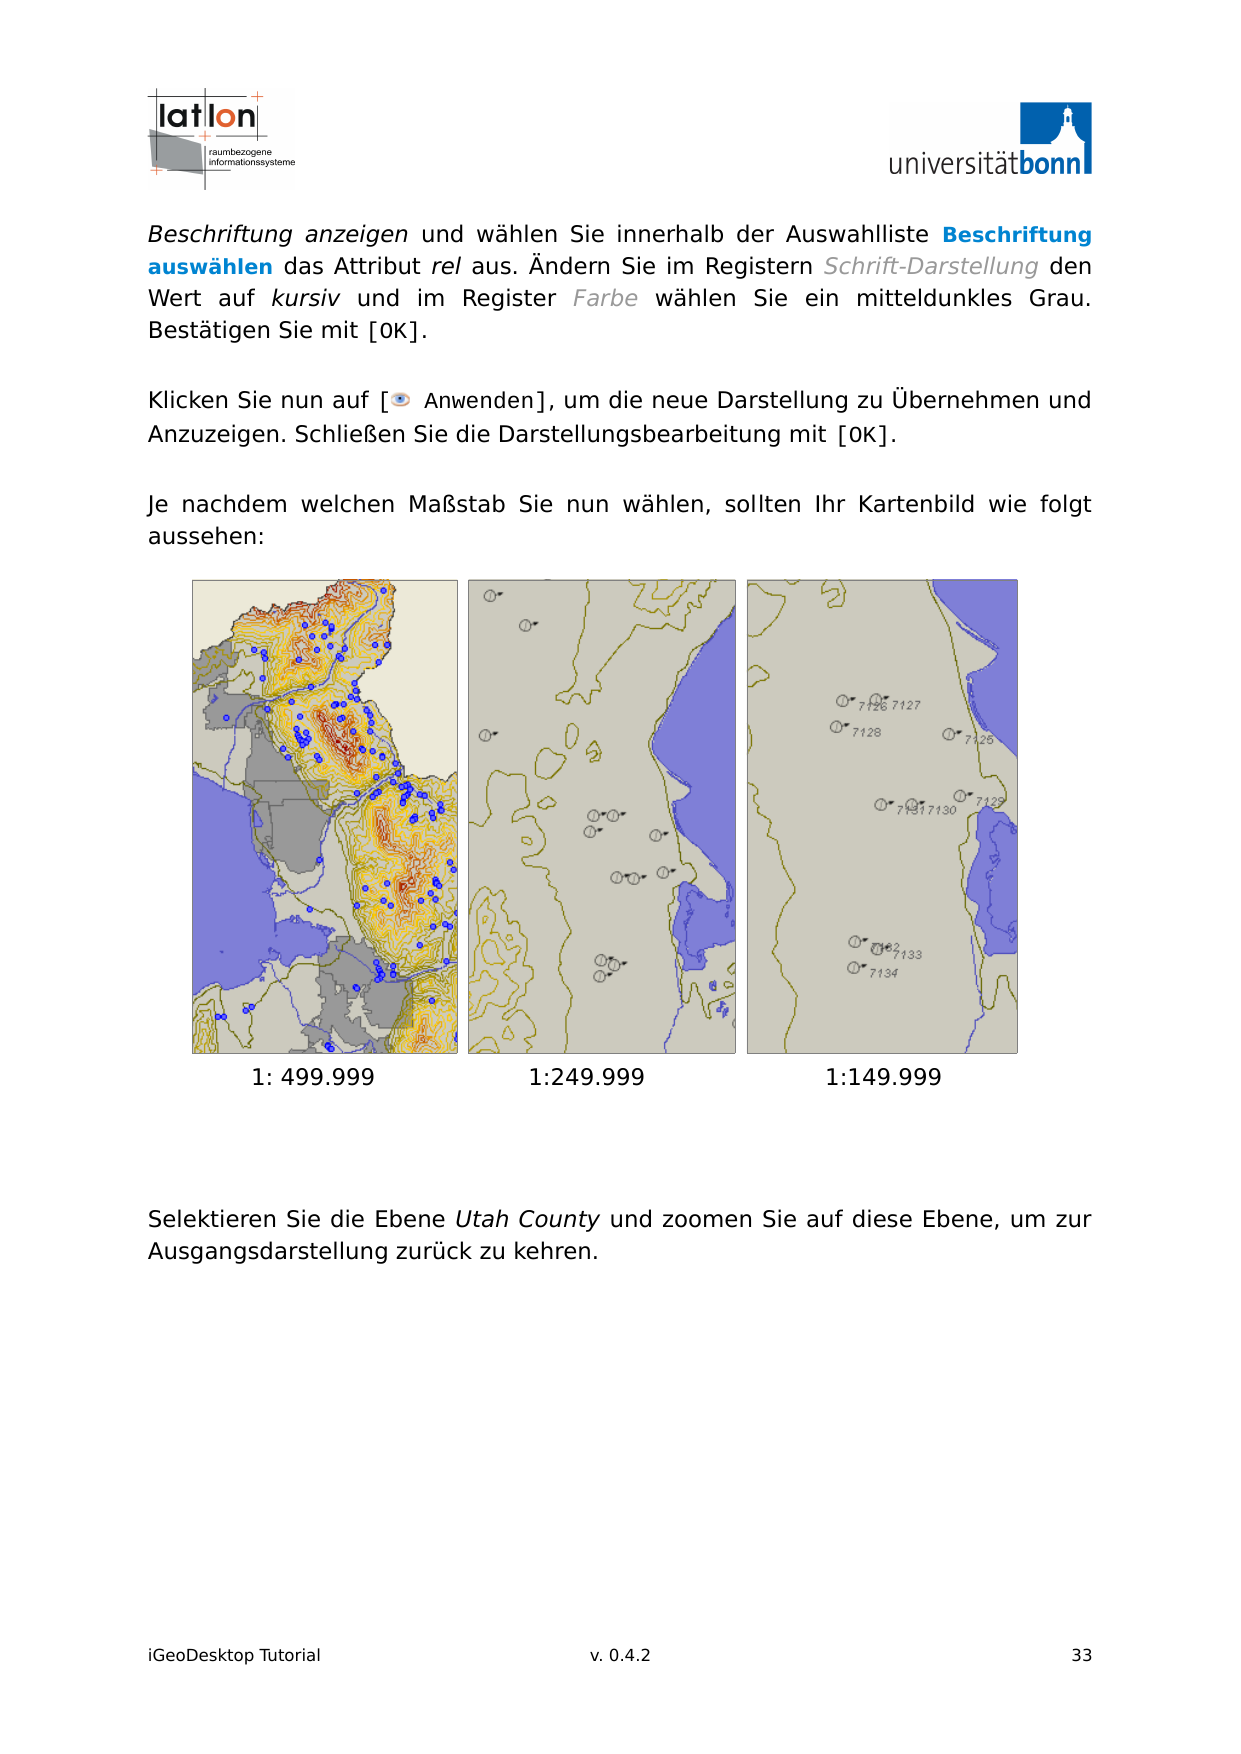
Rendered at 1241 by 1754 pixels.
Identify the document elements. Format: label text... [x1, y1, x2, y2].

text Selektieren Sie die Ebene Utah County und zoomen Sie auf diese Ebene, um zur Ausgangsdarstellung zurück zu kehren. [148, 1206, 1092, 1264]
picture [889, 102, 1093, 174]
picture [147, 88, 295, 190]
picture [469, 581, 735, 1053]
table_header [463, 574, 741, 1058]
text Klicken Sie nun auf [ Anwenden], um die neue Darstellung zu Übernehmen und Anzuzeigen. Schließen Sie die Darstellungsbearbeitung mit [OK]. [148, 388, 1092, 449]
picture [390, 390, 410, 409]
table_header [741, 574, 1026, 1058]
picture [748, 581, 1017, 1053]
picture [193, 581, 457, 1053]
table_cell 1: 499.999 [186, 1058, 463, 1119]
table_header [186, 574, 463, 1058]
table_cell 1:249.999 [463, 1058, 741, 1119]
table_cell 1:149.999 [741, 1058, 1026, 1119]
text Beschriftung anzeigen und wählen Sie innerhalb der Auswahlliste Beschriftung auswählen das Attribut rel aus. Ändern Sie im Registern Schrift-Darstellung den Wert auf kursiv und im Register Farbe wählen Sie ein mitteldunkles Grau. Bestätigen Sie mit [OK]. [148, 221, 1092, 345]
text Je nachdem welchen Maßstab Sie nun wählen, sollten Ihr Kartenbild wie folgt aussehen: [148, 492, 1092, 550]
